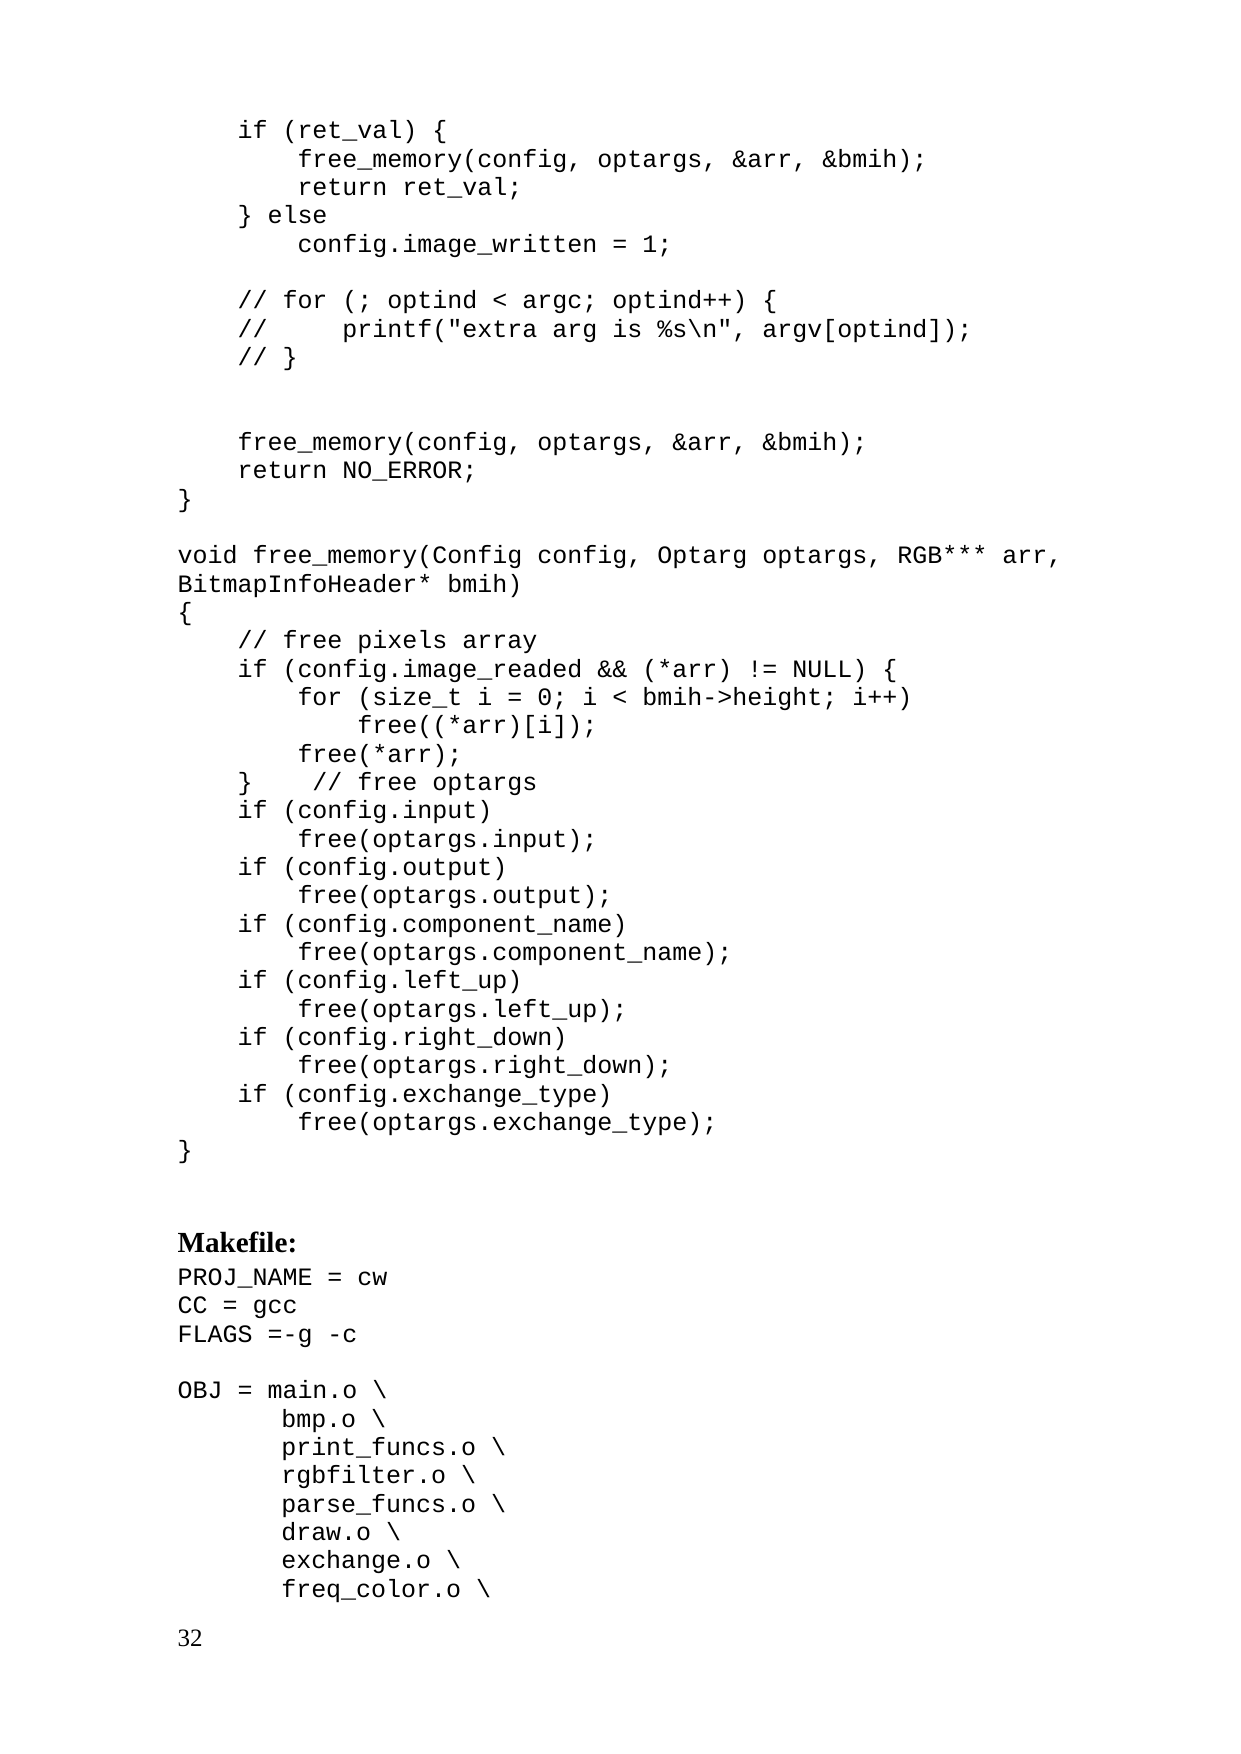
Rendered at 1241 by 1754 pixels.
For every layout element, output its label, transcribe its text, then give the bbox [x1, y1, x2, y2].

text free((*arr)[i]); [177, 713, 1181, 741]
text if (config.exchange_type) [177, 1081, 1181, 1110]
text free(*arr); [177, 741, 1181, 770]
text parse_funcs.o \ [177, 1491, 1181, 1520]
text OBJ = main.o \ [177, 1378, 1181, 1406]
text } [177, 1138, 1181, 1166]
text if (ret_val) { [177, 118, 1181, 146]
text } // free optargs [177, 770, 1181, 798]
text CC = gcc [177, 1293, 1181, 1321]
text bmp.o \ [177, 1406, 1181, 1435]
text draw.o \ [177, 1520, 1181, 1548]
text free(optargs.right_down); [177, 1053, 1181, 1081]
text { [177, 600, 1181, 628]
text // free pixels array [177, 628, 1181, 656]
text if (config.left_up) [177, 968, 1181, 996]
text if (config.image_readed && (*arr) != NULL) { [177, 656, 1181, 685]
text rgbfilter.o \ [177, 1463, 1181, 1491]
text FLAGS =-g -c [177, 1321, 1181, 1350]
text // } [177, 345, 1181, 373]
text if (config.right_down) [177, 1025, 1181, 1053]
subtitle Makefile: [177, 1225, 1181, 1258]
text freq_color.o \ [177, 1576, 1181, 1605]
text } [177, 486, 1181, 515]
text for (size_t i = 0; i < bmih->height; i++) [177, 685, 1181, 713]
text config.image_written = 1; [177, 231, 1181, 260]
text return NO_ERROR; [177, 458, 1181, 486]
text return ret_val; [177, 175, 1181, 203]
text if (config.output) [177, 855, 1181, 883]
text free_memory(config, optargs, &arr, &bmih); [177, 146, 1181, 175]
text free(optargs.input); [177, 826, 1181, 855]
text exchange.o \ [177, 1548, 1181, 1576]
text PROJ_NAME = cw [177, 1265, 1181, 1293]
text print_funcs.o \ [177, 1435, 1181, 1463]
text if (config.component_name) [177, 911, 1181, 940]
text free(optargs.left_up); [177, 996, 1181, 1025]
text // for (; optind < argc; optind++) { [177, 288, 1181, 316]
text } else [177, 203, 1181, 231]
text void free_memory(Config config, Optarg optargs, RGB*** arr, BitmapInfoHeader* bmih) [177, 543, 1181, 600]
text free(optargs.exchange_type); [177, 1110, 1181, 1138]
text free(optargs.component_name); [177, 940, 1181, 968]
text if (config.input) [177, 798, 1181, 826]
text free(optargs.output); [177, 883, 1181, 911]
text free_memory(config, optargs, &arr, &bmih); [177, 430, 1181, 458]
text // printf("extra arg is %s\n", argv[optind]); [177, 316, 1181, 345]
